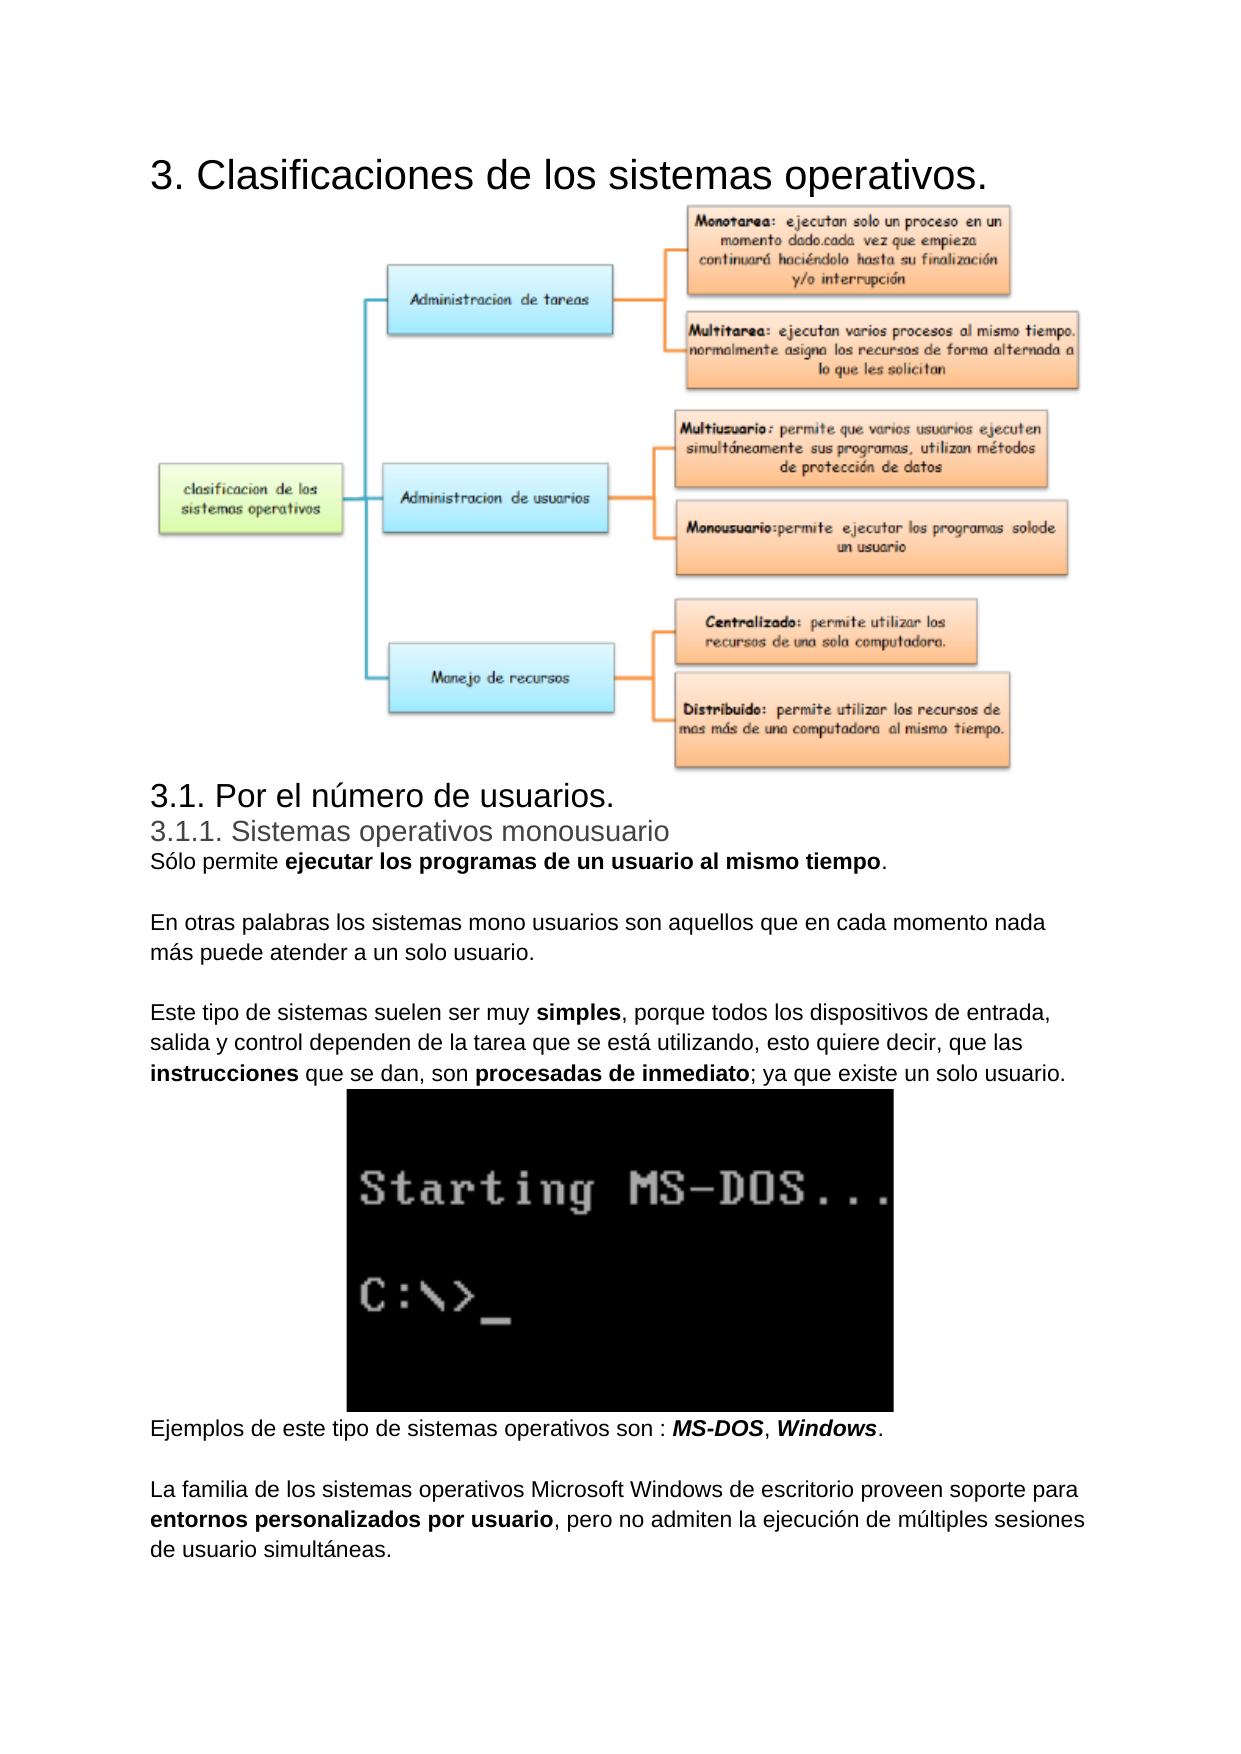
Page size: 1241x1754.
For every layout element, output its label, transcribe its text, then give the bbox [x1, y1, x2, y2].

subtitle 3.1.1. Sistemas operativos monousuario [150, 814, 1090, 848]
text Ejemplos de este tipo de sistemas operativos son : MS-DOS, Windows. [150, 1415, 1090, 1442]
text Este tipo de sistemas suelen ser muy simples, porque todos los dispositivos de entrada, salida y control dependen de la tarea que se está utilizando, esto quiere decir, que las instrucciones que se dan, son procesadas de inmediato; ya que existe un solo usuario. [150, 999, 1090, 1086]
picture [346, 1089, 894, 1412]
text En otras palabras los sistemas mono usuarios son aquellos que en cada momento nada más puede atender a un solo usuario. [150, 908, 1090, 965]
subtitle 3. Clasificaciones de los sistemas operativos. [150, 150, 1090, 198]
text La familia de los sistemas operativos Microsoft Windows de escritorio proveen soporte para entornos personalizados por usuario, pero no admiten la ejecución de múltiples sesiones de usuario simultáneas. [150, 1476, 1090, 1563]
subtitle 3.1. Por el número de usuarios. [150, 776, 1090, 814]
text Sólo permite ejecutar los programas de un usuario al mismo tiempo. [150, 848, 1090, 874]
picture [151, 197, 1089, 776]
